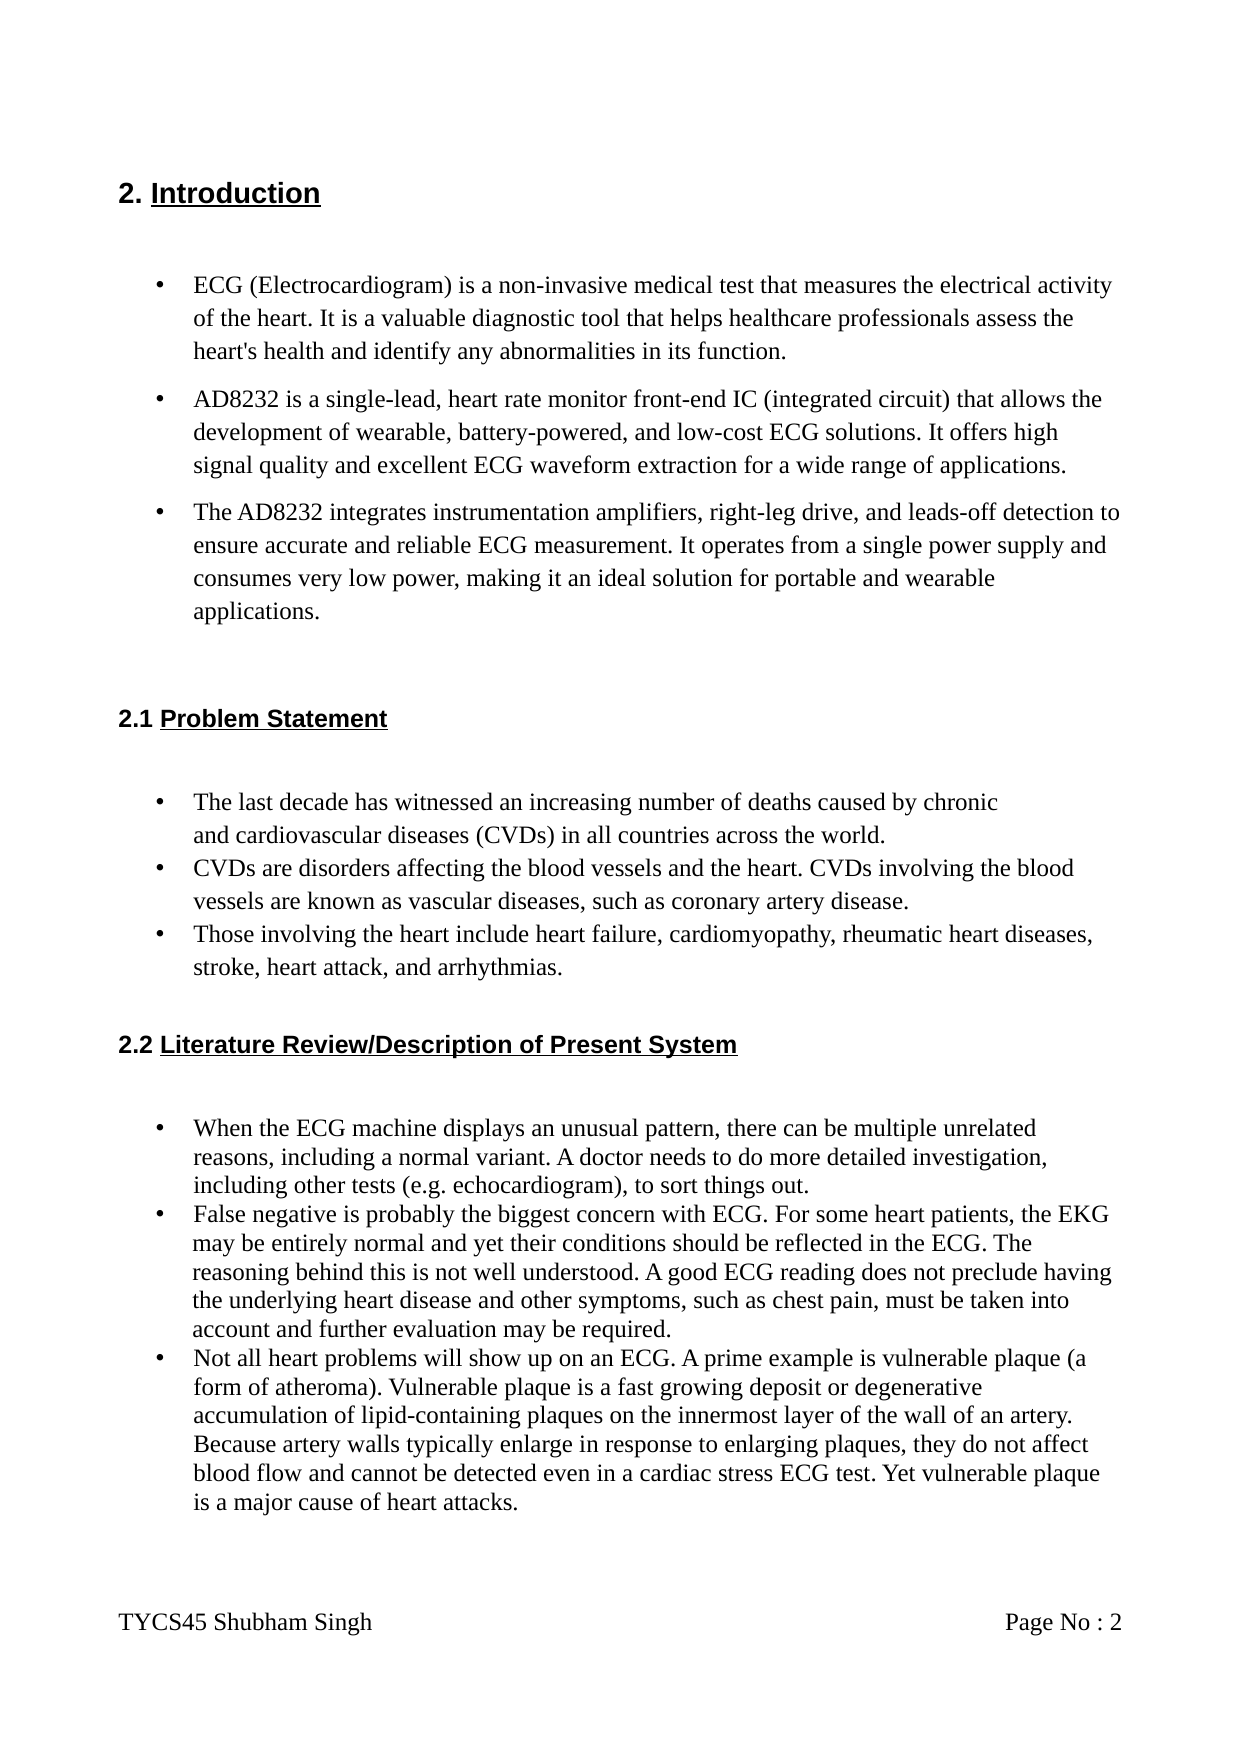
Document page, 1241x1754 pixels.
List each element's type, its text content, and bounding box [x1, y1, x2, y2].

subtitle 2.1 Problem Statement [118, 704, 1122, 733]
list The last decade has witnessed an increasing number of deaths caused by chronic [156, 787, 1122, 815]
list Those involving the heart include heart failure, cardiomyopathy, rheumatic heart diseases, stroke, heart attack, and arrhythmias. [156, 919, 1122, 981]
list AD8232 is a single-lead, heart rate monitor front-end IC (integrated circuit) that allows the development of wearable, battery-powered, and low-cost ECG solutions. It offers high signal quality and excellent ECG waveform extraction for a wide range of applications. [156, 384, 1122, 478]
text may be entirely normal and yet their conditions should be reflected in the ECG. The reasoning behind this is not well understood. A good ECG reading does not preclude having the underlying heart disease and other symptoms, such as chest pain, must be taken into account and further evaluation may be required. [118, 1228, 1122, 1343]
list The AD8232 integrates instrumentation amplifiers, right-leg drive, and leads-off detection to ensure accurate and reliable ECG measurement. It operates from a single power supply and consumes very low power, making it an ideal solution for portable and wearable applications. [156, 497, 1122, 625]
subtitle 2. Introduction [118, 176, 1122, 210]
subtitle 2.2 Literature Review/Description of Present System [118, 1030, 1122, 1059]
list ECG (Electrocardiogram) is a non-invasive medical test that measures the electrical activity of the heart. It is a valuable diagnostic tool that helps healthcare professionals assess the heart's health and identify any abnormalities in its function. [156, 270, 1122, 365]
list Not all heart problems will show up on an ECG. A prime example is vulnerable plaque (a form of atheroma). Vulnerable plaque is a fast growing deposit or degenerative accumulation of lipid-containing plaques on the innermost layer of the wall of an artery. Because artery walls typically enlarge in response to enlarging plaques, they do not affect blood flow and cannot be detected even in a cardiac stress ECG test. Yet vulnerable plaque is a major cause of heart attacks. [156, 1343, 1122, 1515]
list CVDs are disorders affecting the blood vessels and the heart. CVDs involving the blood vessels are known as vascular diseases, such as coronary artery disease. [156, 853, 1122, 914]
list False negative is probably the biggest concern with ECG. For some heart patients, the EKG [156, 1199, 1122, 1228]
list When the ECG machine displays an unusual pattern, there can be multiple unrelated reasons, including a normal variant. A doctor needs to do more detailed investigation, including other tests (e.g. echocardiogram), to sort things out. [156, 1113, 1122, 1199]
list and cardiovascular diseases (CVDs) in all countries across the world. [156, 820, 1122, 848]
